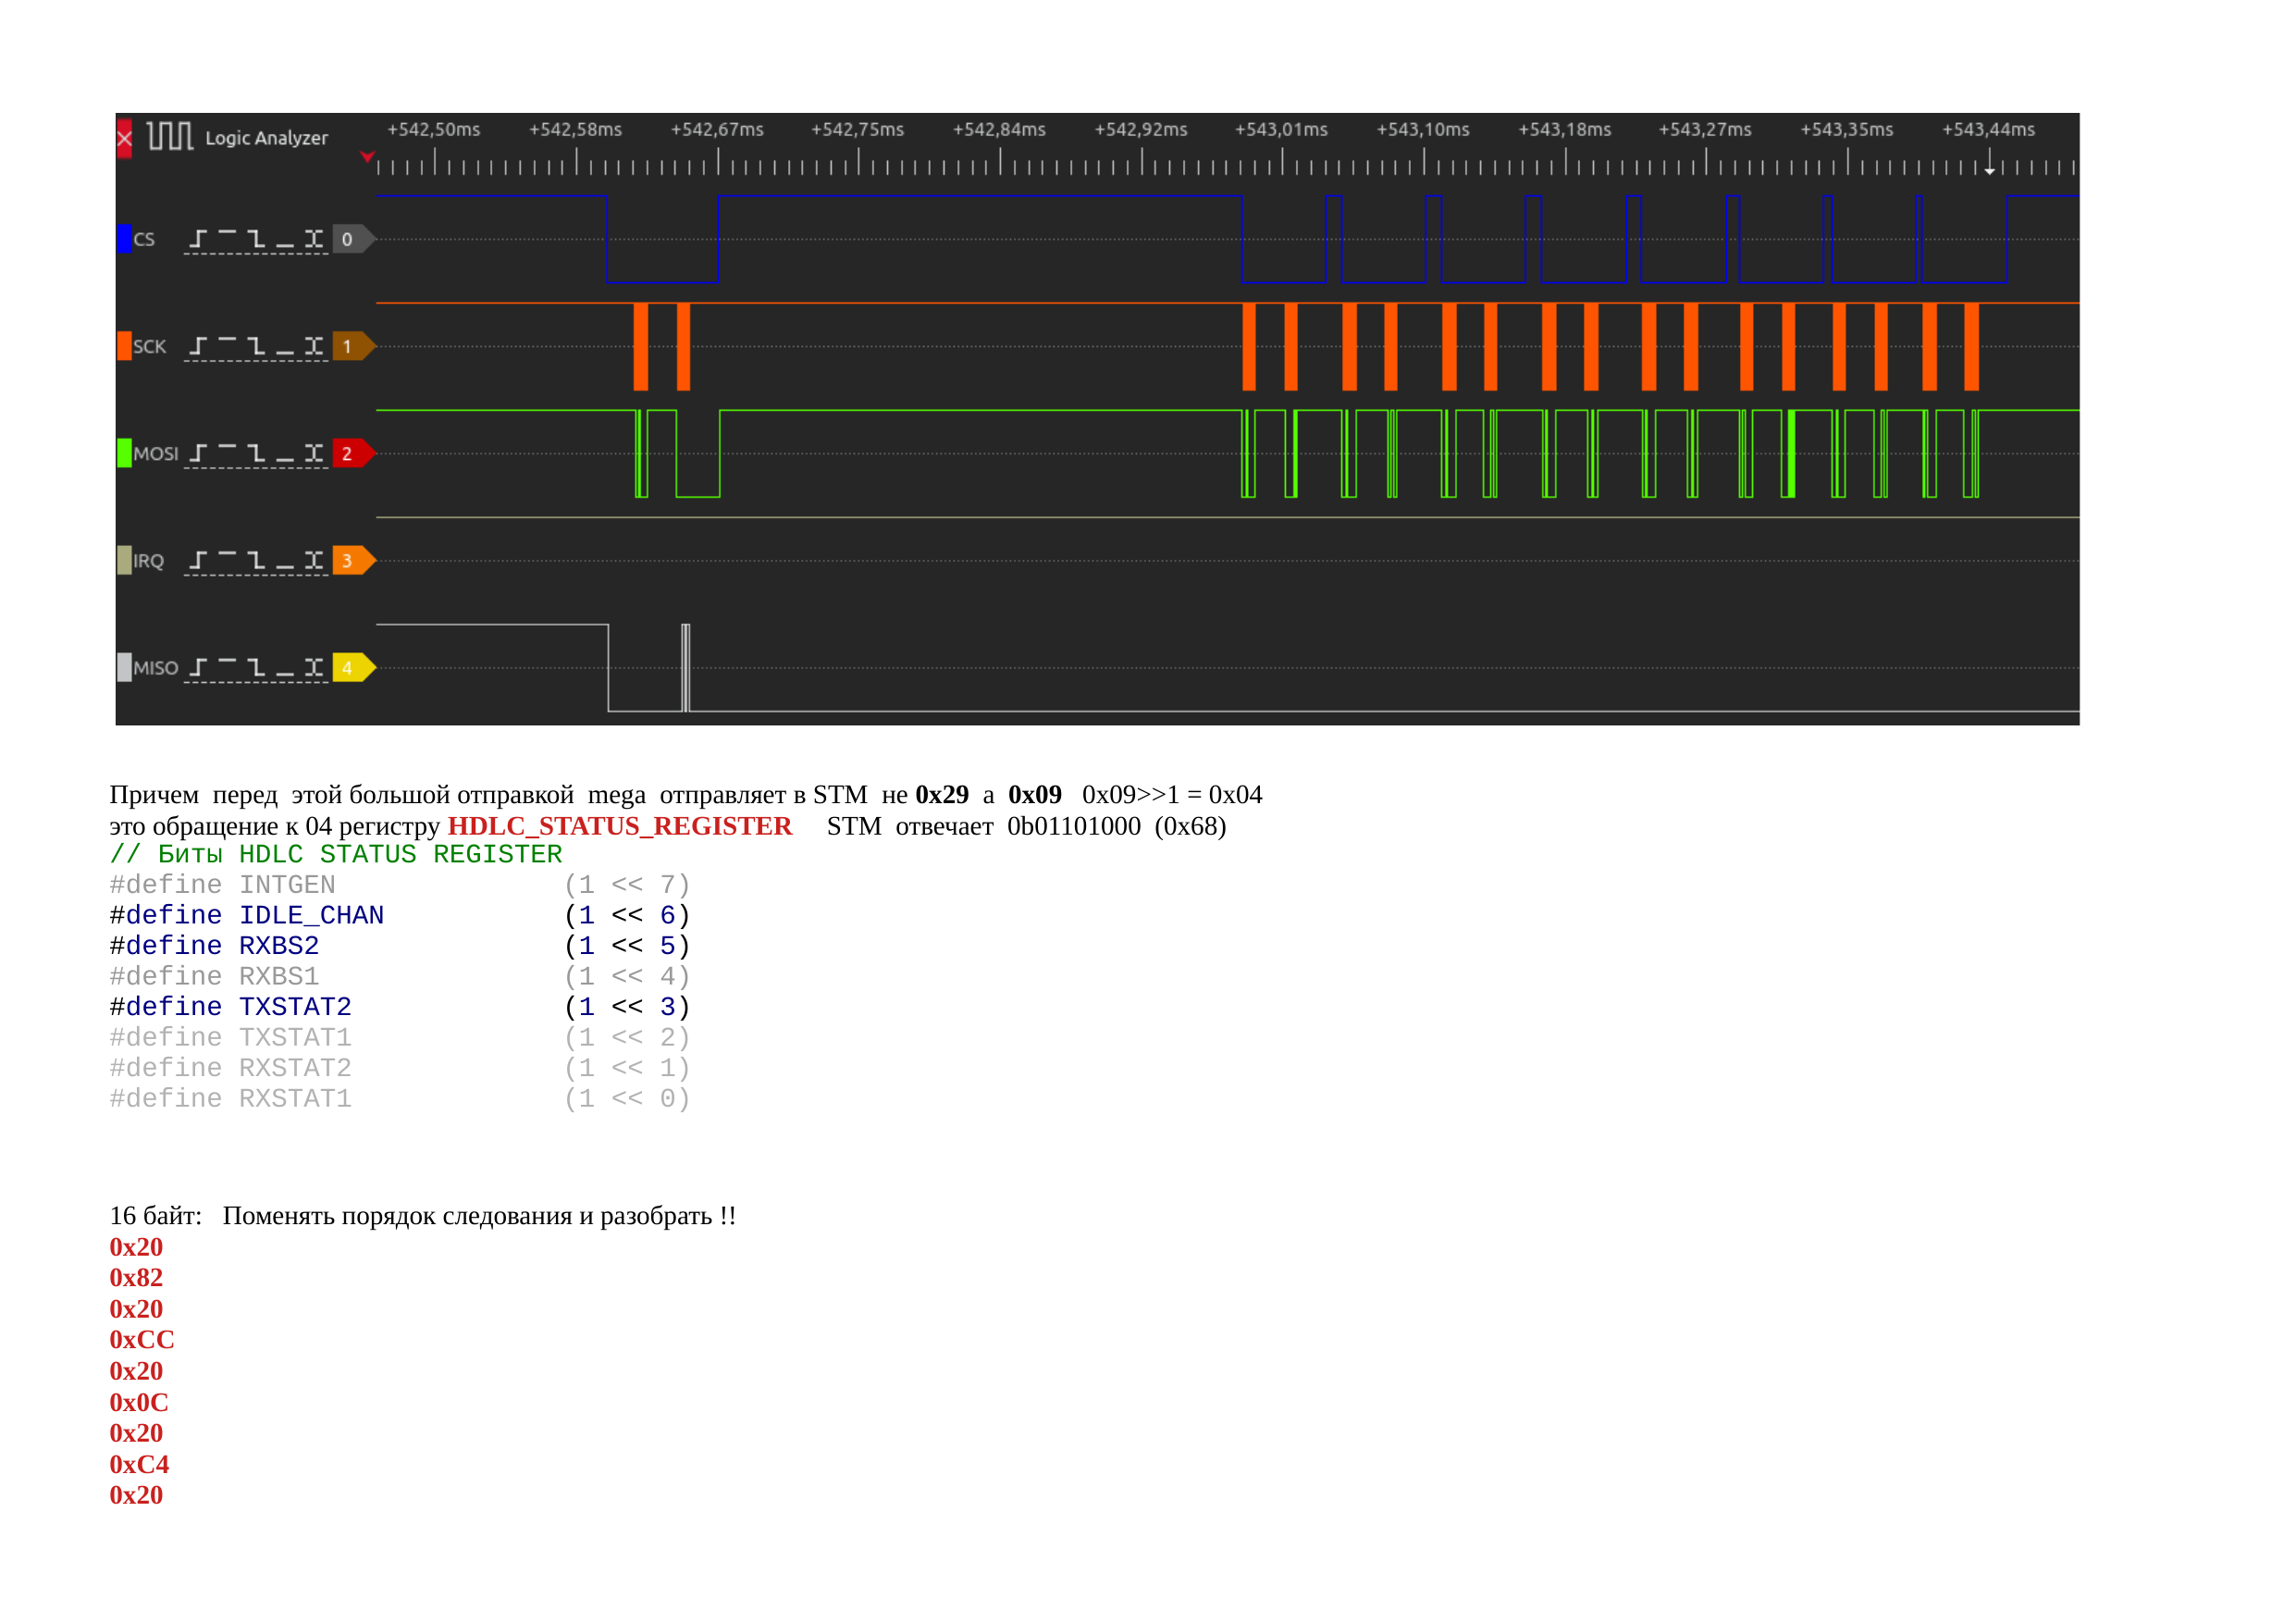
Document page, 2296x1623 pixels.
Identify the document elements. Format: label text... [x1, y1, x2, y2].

text 0x20 [109, 1355, 2186, 1386]
picture [116, 113, 2080, 725]
text 0x20 [109, 1417, 2186, 1448]
text 0x0C [109, 1386, 2186, 1417]
text #define TXSTAT1 (1 << 2) [109, 1023, 2186, 1054]
text #define RXSTAT2 (1 << 1) [109, 1054, 2186, 1084]
text #define INTGEN (1 << 7) [109, 871, 2186, 901]
text 0xCC [109, 1324, 2186, 1355]
text // Биты HDLC STATUS REGISTER [109, 840, 2186, 871]
text 0xC4 [109, 1448, 2186, 1479]
text #define TXSTAT2 (1 << 3) [109, 993, 2186, 1023]
text 0x82 [109, 1261, 2186, 1293]
text 0x20 [109, 1479, 2186, 1510]
text 16 байт: Поменять порядок следования и разобрать !! [109, 1199, 2186, 1231]
text 0x20 [109, 1231, 2186, 1261]
text #define RXSTAT1 (1 << 0) [109, 1084, 2186, 1115]
text #define RXBS1 (1 << 4) [109, 962, 2186, 993]
text это обращение к 04 регистру HDLC_STATUS_REGISTER STM отвечает 0b01101000 (0x68) [109, 810, 2186, 840]
text Причем перед этой большой отправкой mega отправляет в STM не 0x29 а 0x09 0x09>>1 = 0x04 [109, 778, 2186, 810]
text #define RXBS2 (1 << 5) [109, 932, 2186, 962]
text 0x20 [109, 1293, 2186, 1324]
text #define IDLE_CHAN (1 << 6) [109, 901, 2186, 932]
